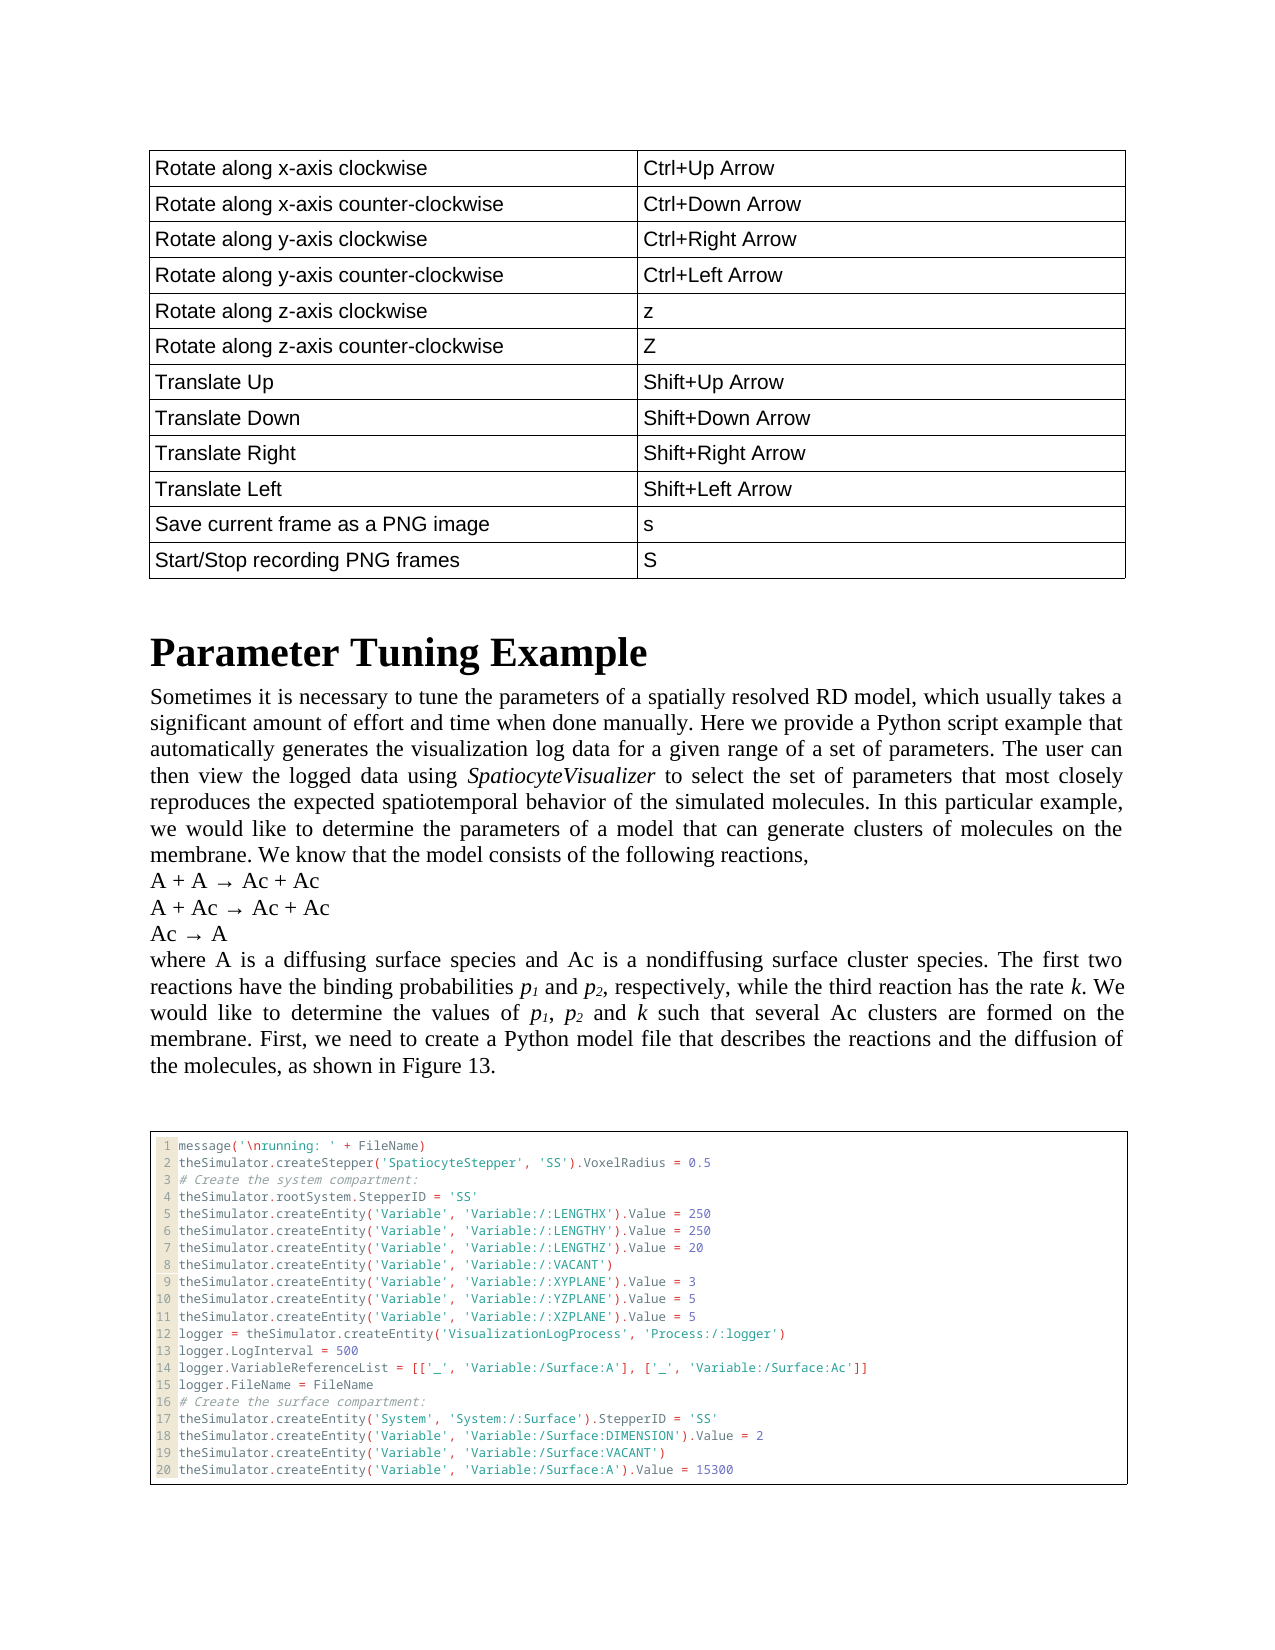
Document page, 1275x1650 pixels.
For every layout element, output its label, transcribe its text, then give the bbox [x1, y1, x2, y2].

table_cell Rotate along z-axis clockwise [150, 294, 637, 328]
table_cell Rotate along x-axis clockwise [150, 151, 637, 186]
table_cell Ctrl+Right Arrow [638, 222, 1125, 257]
table_cell Shift+Down Arrow [638, 400, 1125, 435]
table_cell Translate Right [150, 436, 637, 471]
table_cell Ctrl+Down Arrow [638, 187, 1125, 221]
table_cell Translate Up [150, 365, 637, 399]
table_cell Ctrl+Up Arrow [638, 151, 1125, 186]
table_cell Rotate along z-axis counter-clockwise [150, 329, 637, 364]
table_cell Translate Left [150, 472, 637, 506]
text Ac → A [150, 920, 1125, 946]
table_cell Shift+Up Arrow [638, 365, 1125, 399]
table_cell Rotate along y-axis clockwise [150, 222, 637, 257]
table_cell Z [638, 329, 1125, 364]
table_header 1 message('\nrunning: ' + FileName) 2 theSimulator.createStepper('SpatiocyteStepper', 'SS').VoxelRadius = 0.5 3 # Create the system compartment: 4 theSimulator.rootSystem.StepperID = 'SS' 5 theSimulator.createEntity('Variable', 'Variable:/:LENGTHX').Value = 250 6 theSimulator.createEntity('Variable', 'Variable:/:LENGTHY').Value = 250 7 theSimulator.createEntity('Variable', 'Variable:/:LENGTHZ').Value = 20 8 theSimulator.createEntity('Variable', 'Variable:/:VACANT') 9 theSimulator.createEntity('Variable', 'Variable:/:XYPLANE').Value = 3 10 theSimulator.createEntity('Variable', 'Variable:/:YZPLANE').Value = 5 11 theSimulator.createEntity('Variable', 'Variable:/:XZPLANE').Value = 5 12 logger = theSimulator.createEntity('VisualizationLogProcess', 'Process:/:logger') 13 logger.LogInterval = 500 14 logger.VariableReferenceList = [['_', 'Variable:/Surface:A'], ['_', 'Variable:/Surface:Ac']] 15 logger.FileName = FileName 16 # Create the surface compartment: 17 theSimulator.createEntity('System', 'System:/:Surface').StepperID = 'SS' 18 theSimulator.createEntity('Variable', 'Variable:/Surface:DIMENSION').Value = 2 19 theSimulator.createEntity('Variable', 'Variable:/Surface:VACANT') 20 theSimulator.createEntity('Variable', 'Variable:/Surface:A').Value = 15300 [151, 1132, 1127, 1484]
table_cell z [638, 294, 1125, 328]
table_cell Save current frame as a PNG image [150, 507, 637, 542]
table_cell Rotate along y-axis counter-clockwise [150, 258, 637, 292]
table_cell S [638, 543, 1125, 577]
table_cell Translate Down [150, 400, 637, 435]
subtitle Parameter Tuning Example [150, 628, 1125, 676]
text Sometimes it is necessary to tune the parameters of a spatially resolved RD model, which usually takes a significant amount of effort and time when done manually. Here we provide a Python script example that automatically generates the visualization log data for a given range of a set of parameters. The user can then view the logged data using SpatiocyteVisualizer to select the set of parameters that most closely reproduces the expected spatiotemporal behavior of the simulated molecules. In this particular example, we would like to determine the parameters of a model that can generate clusters of molecules on the membrane. We know that the model consists of the following reactions, [150, 683, 1125, 867]
table_cell s [638, 507, 1125, 542]
table_cell Rotate along x-axis counter-clockwise [150, 187, 637, 221]
table_cell Ctrl+Left Arrow [638, 258, 1125, 292]
text A + A → Ac + Ac [150, 867, 1125, 894]
text A + Ac → Ac + Ac [150, 894, 1125, 920]
table_cell Shift+Left Arrow [638, 472, 1125, 506]
text where A is a diffusing surface species and Ac is a nondiffusing surface cluster species. The first two reactions have the binding probabilities p1 and p2, respectively, while the third reaction has the rate k. We would like to determine the values of p1, p2 and k such that several Ac clusters are formed on the membrane. First, we need to create a Python model file that describes the reactions and the diffusion of the molecules, as shown in Figure 13. [150, 946, 1125, 1078]
table_cell Shift+Right Arrow [638, 436, 1125, 471]
table_cell Start/Stop recording PNG frames [150, 543, 637, 577]
